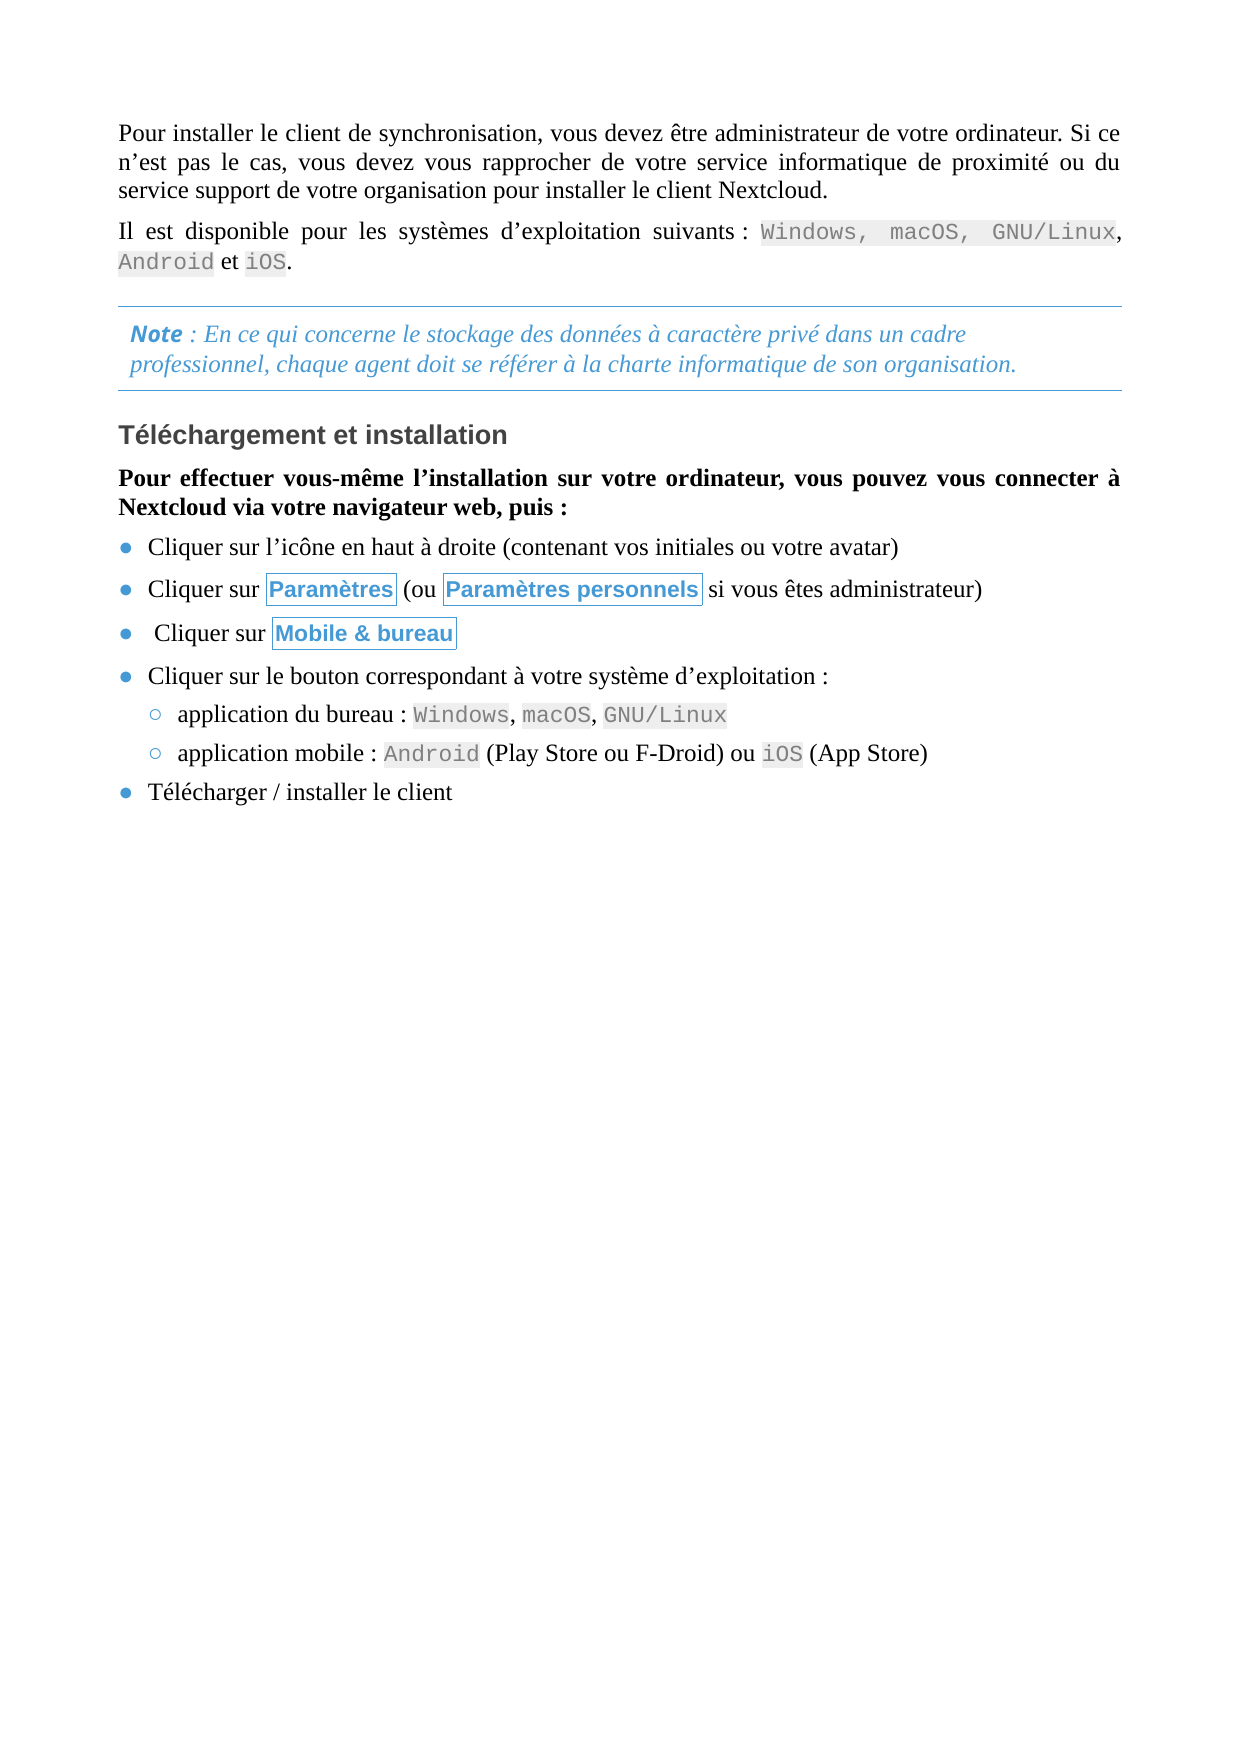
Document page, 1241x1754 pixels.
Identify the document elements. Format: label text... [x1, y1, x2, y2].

list Cliquer sur Paramètres (ou Paramètres personnels si vous êtes administrateur) [444, 574, 702, 605]
list Cliquer sur Paramètres (ou Paramètres personnels si vous êtes administrateur) [118, 573, 266, 605]
list Cliquer sur Mobile & bureau [118, 617, 272, 649]
list Cliquer sur Paramètres (ou Paramètres personnels si vous êtes administrateur) [267, 574, 396, 605]
list application mobile : Android (Play Store ou F-Droid) ou iOS (App Store) [148, 738, 1122, 768]
subtitle Téléchargement et installation [118, 419, 1122, 451]
list Cliquer sur Mobile & bureau [273, 618, 456, 649]
list Cliquer sur le bouton correspondant à votre système d’exploitation : [118, 661, 1122, 690]
text Pour installer le client de synchronisation, vous devez être administrateur de votre ordinateur. Si ce n’est pas le cas, vous devez vous rapprocher de votre service informatique de proximité ou du service support de votre organisation pour installer le client Nextcloud. [118, 118, 1122, 204]
text Note : En ce qui concerne le stockage des données à caractère privé dans un cadre professionnel, chaque agent doit se référer à la charte informatique de son organisation. [118, 307, 1122, 390]
list Télécharger / installer le client [118, 777, 1122, 834]
text Pour effectuer vous-même l’installation sur votre ordinateur, vous pouvez vous connecter à Nextcloud via votre navigateur web, puis : [118, 463, 1122, 521]
list application du bureau : Windows, macOS, GNU/Linux [148, 699, 1122, 729]
list Cliquer sur Paramètres (ou Paramètres personnels si vous êtes administrateur) [703, 573, 1122, 605]
list Cliquer sur l’icône en haut à droite (contenant vos initiales ou votre avatar) [118, 532, 1122, 561]
text Il est disponible pour les systèmes d’exploitation suivants : Windows, macOS, GNU/Linux, Android et iOS. [118, 216, 1122, 277]
list Cliquer sur Mobile & bureau [457, 617, 1122, 649]
